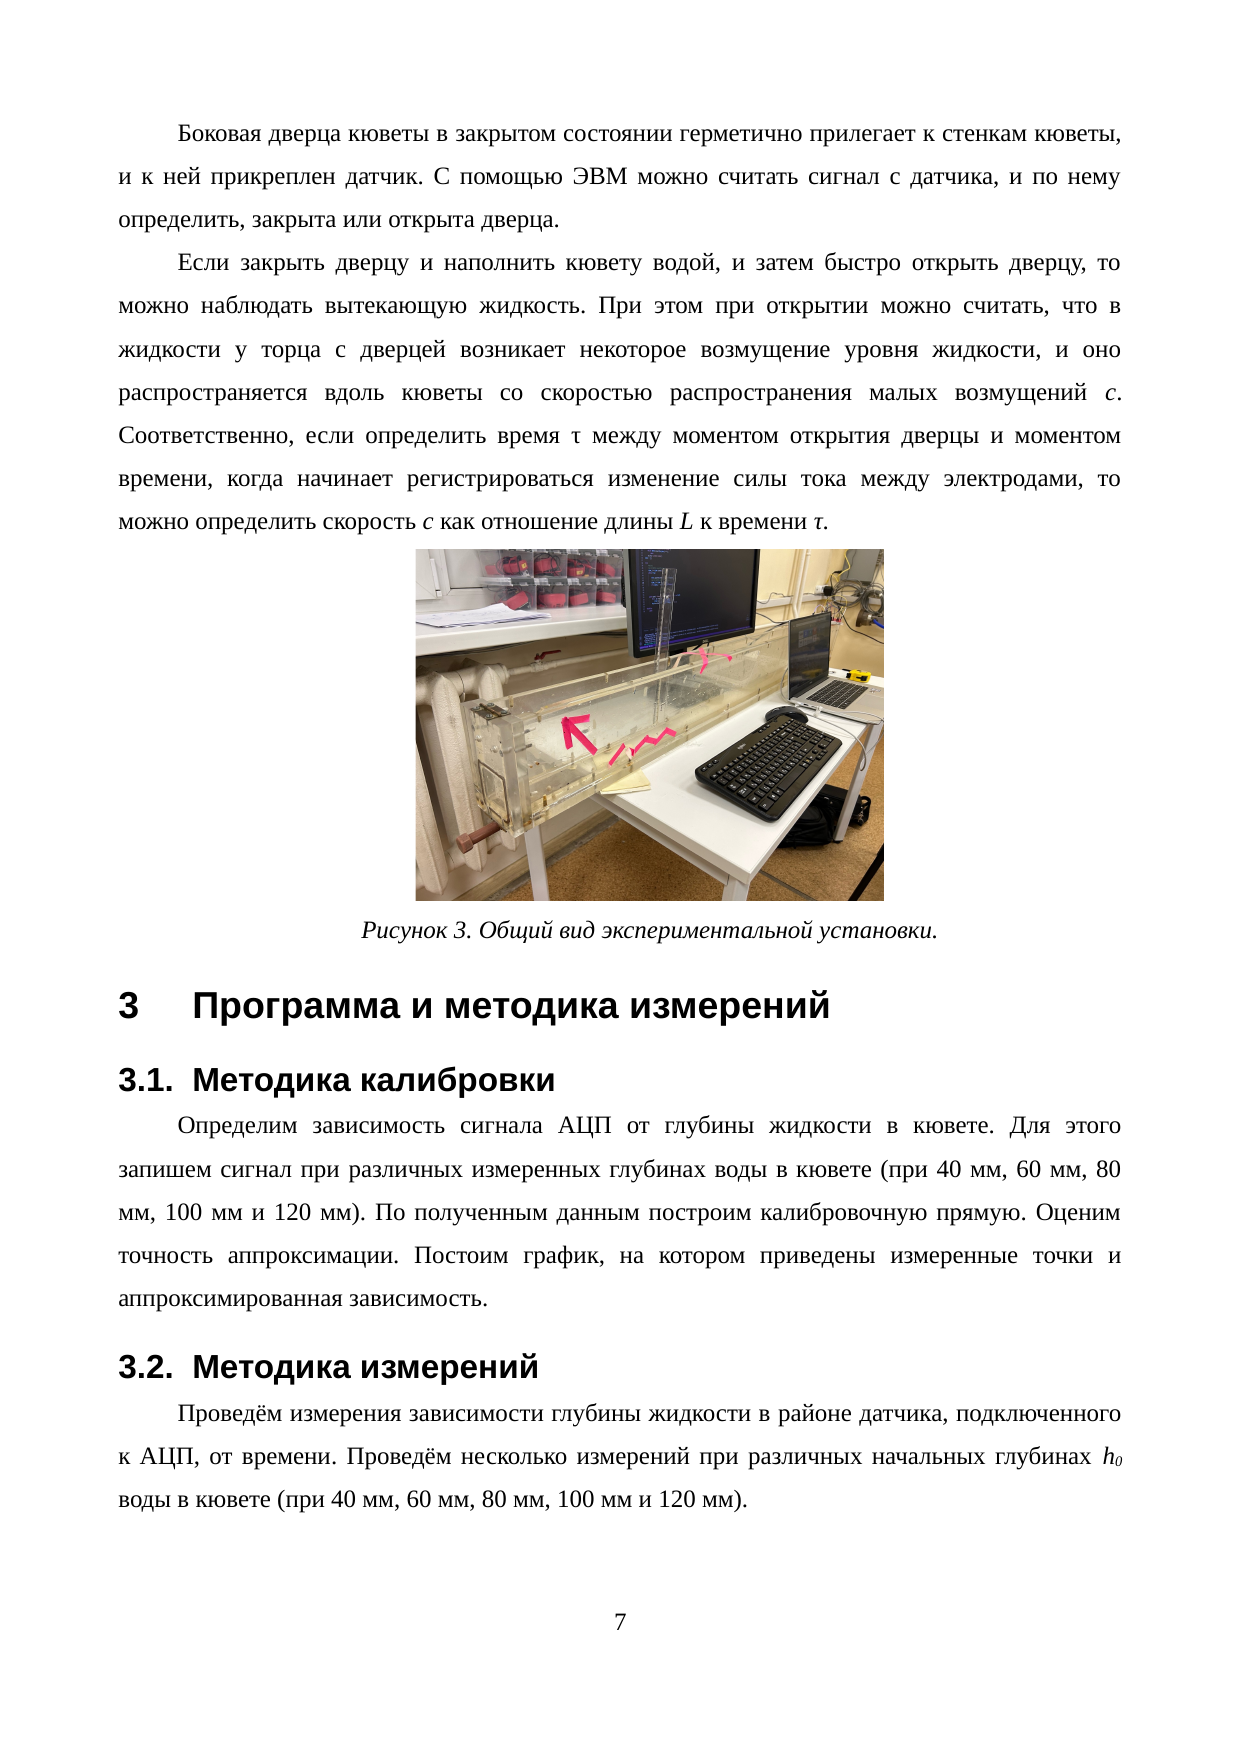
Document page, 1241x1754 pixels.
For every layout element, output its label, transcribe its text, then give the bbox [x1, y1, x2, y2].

text Рисунок 3. Общий вид экспериментальной установки. [118, 915, 1122, 944]
picture [415, 549, 884, 901]
subtitle Программа и методика измерений [118, 983, 1122, 1026]
subtitle Методика измерений [118, 1347, 1122, 1385]
text Проведём измерения зависимости глубины жидкости в районе датчика, подключенного к АЦП, от времени. Проведём несколько измерений при различных начальных глубинах h0 воды в кювете (при 40 мм, 60 мм, 80 мм, 100 мм и 120 мм). [118, 1398, 1122, 1513]
text Определим зависимость сигнала АЦП от глубины жидкости в кювете. Для этого запишем сигнал при различных измеренных глубинах воды в кювете (при 40 мм, 60 мм, 80 мм, 100 мм и 120 мм). По полученным данным построим калибровочную прямую. Оценим точность аппроксимации. Постоим график, на котором приведены измеренные точки и аппроксимированная зависимость. [118, 1111, 1122, 1312]
text Если закрыть дверцу и наполнить кювету водой, и затем быстро открыть дверцу, то можно наблюдать вытекающую жидкость. При этом при открытии можно считать, что в жидкости у торца с дверцей возникает некоторое возмущение уровня жидкости, и оно распространяется вдоль кюветы со скоростью распространения малых возмущений c. Соответственно, если определить время τ между моментом открытия дверцы и моментом времени, когда начинает регистрироваться изменение силы тока между электродами, то можно определить скорость c как отношение длины L к времени τ. [118, 247, 1122, 535]
text Боковая дверца кюветы в закрытом состоянии герметично прилегает к стенкам кюветы, и к ней прикреплен датчик. С помощью ЭВМ можно считать сигнал с датчика, и по нему определить, закрыта или открыта дверца. [118, 118, 1122, 233]
subtitle Методика калибровки [118, 1059, 1122, 1098]
